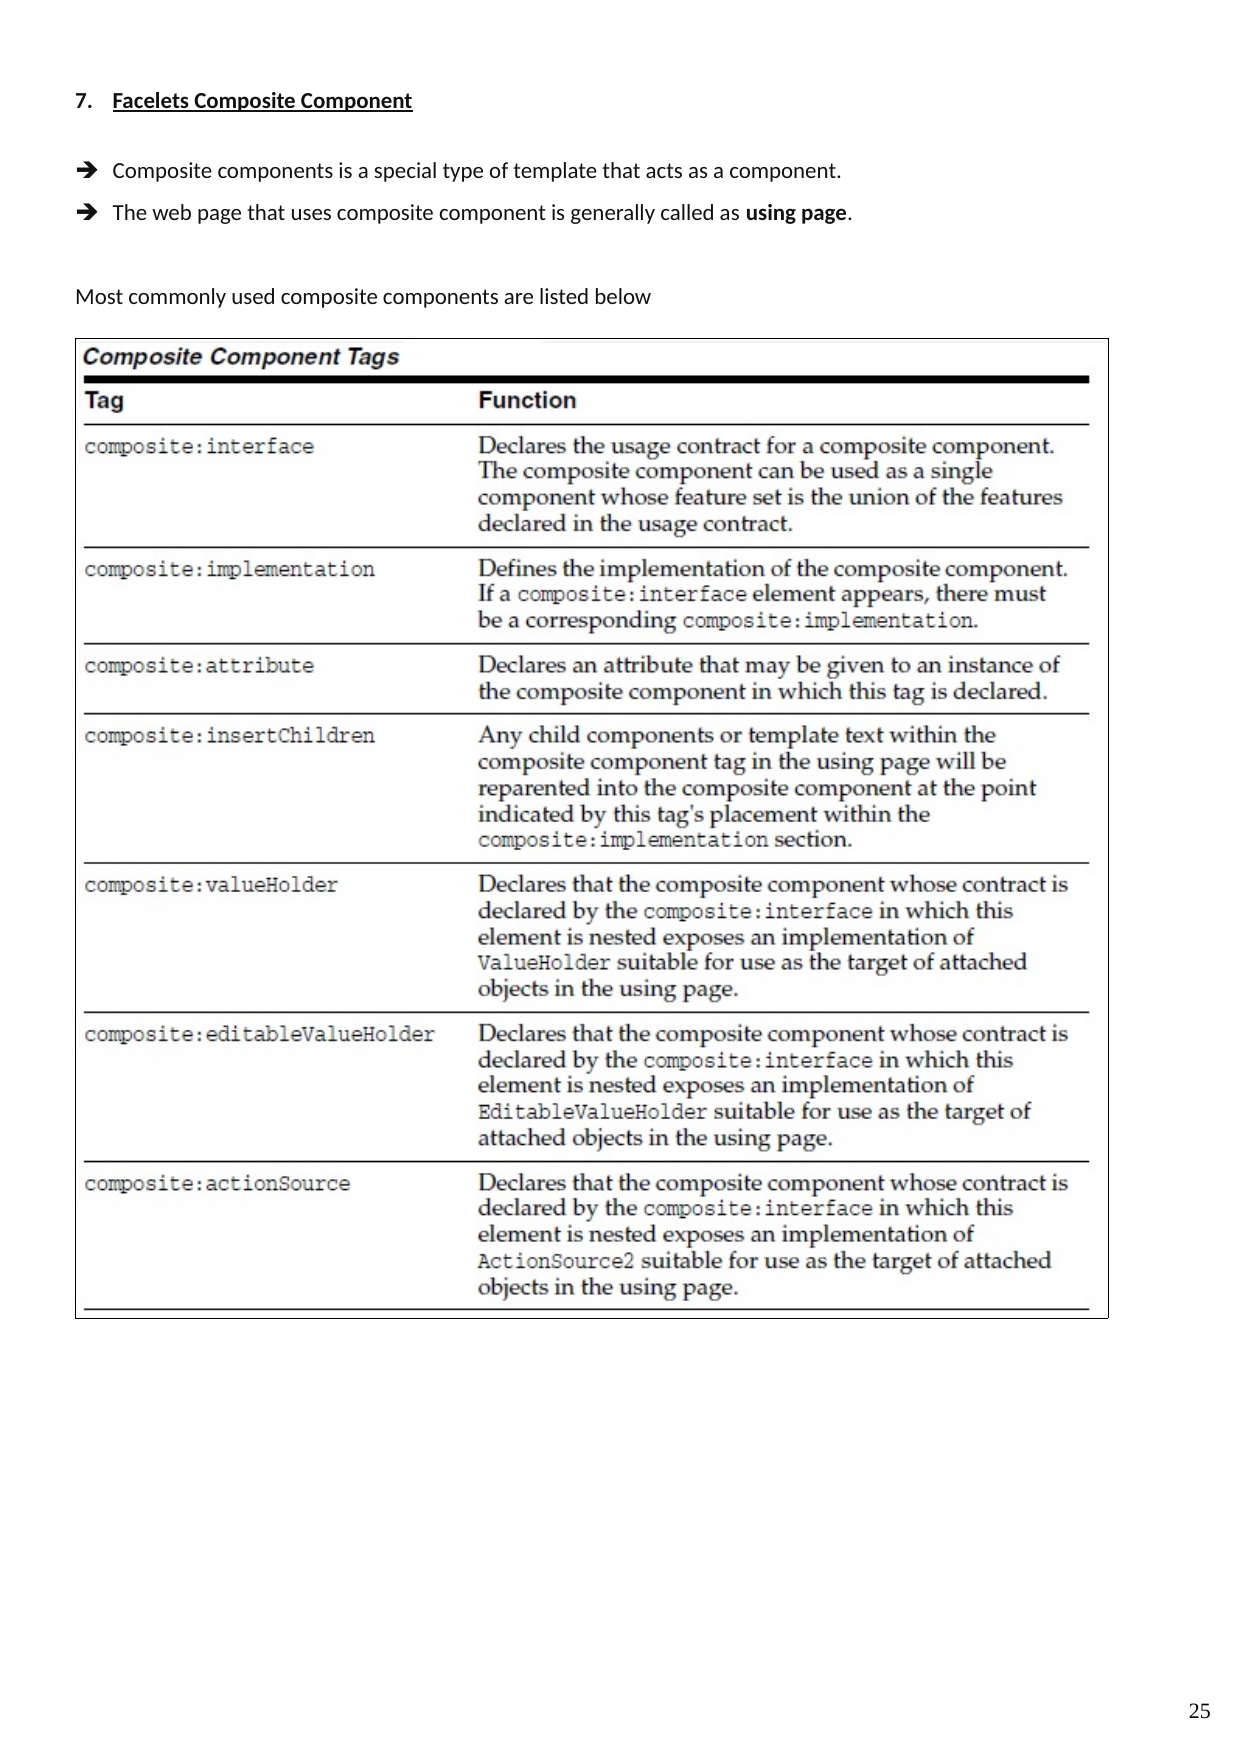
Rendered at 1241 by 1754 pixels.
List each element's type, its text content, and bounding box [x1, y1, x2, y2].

text 7. Facelets Composite Component [75, 86, 1211, 114]
text Most commonly used composite components are listed below [75, 282, 1211, 310]
picture [78, 341, 1105, 1315]
list The web page that uses composite component is generally called as using page. [75, 198, 1211, 226]
list Composite components is a special type of template that acts as a component. [75, 156, 1211, 184]
